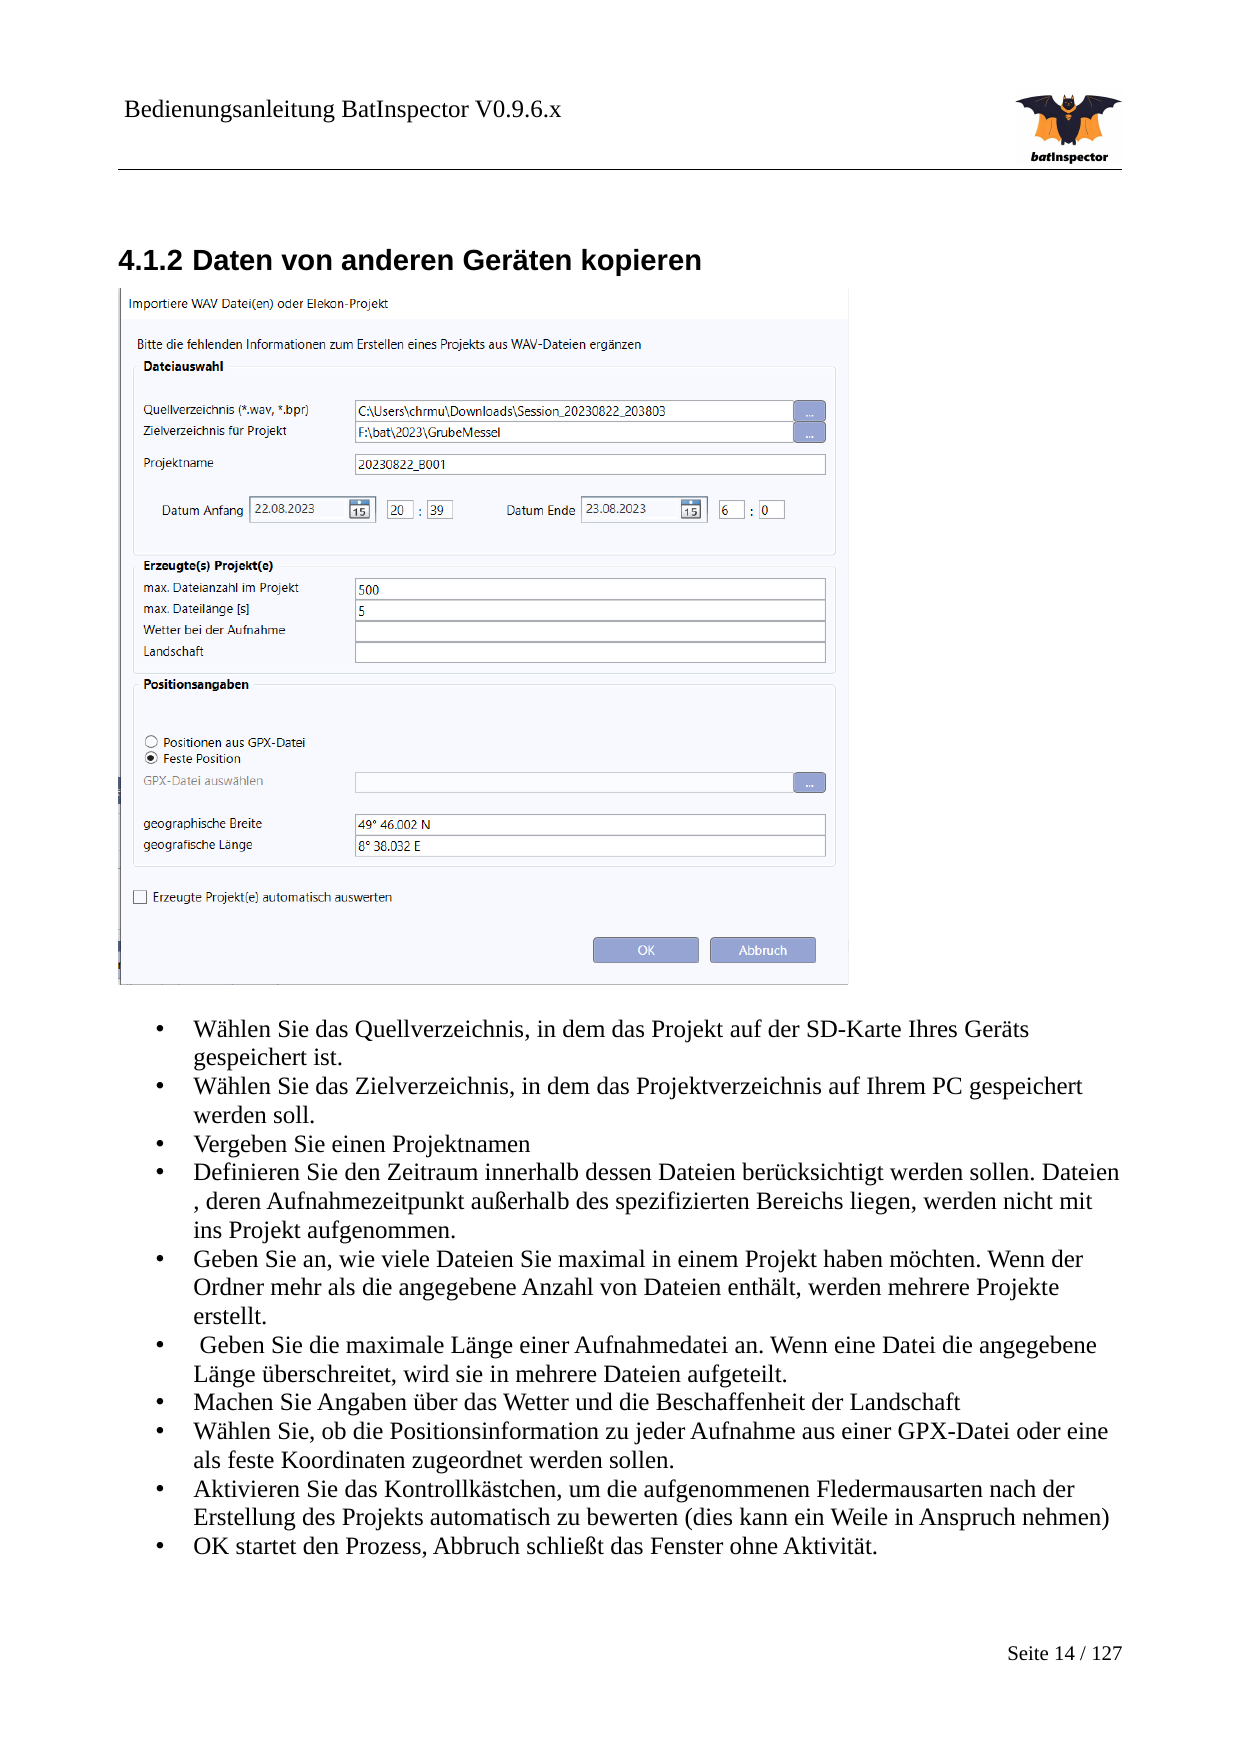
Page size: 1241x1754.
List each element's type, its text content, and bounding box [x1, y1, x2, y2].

list Aktivieren Sie das Kontrollkästchen, um die aufgenommenen Fledermausarten nach der Erstellung des Projekts automatisch zu bewerten (dies kann ein Weile in Anspruch nehmen) [156, 1474, 1122, 1531]
picture [1015, 88, 1125, 165]
list Definieren Sie den Zeitraum innerhalb dessen Dateien berücksichtigt werden sollen. Dateien , deren Aufnahmezeitpunkt außerhalb des spezifizierten Bereichs liegen, werden nicht mit ins Projekt aufgenommen. [156, 1157, 1122, 1244]
list Wählen Sie, ob die Positionsinformation zu jeder Aufnahme aus einer GPX-Datei oder eine als feste Koordinaten zugeordnet werden sollen. [156, 1416, 1122, 1474]
list Wählen Sie das Quellverzeichnis, in dem das Projekt auf der SD-Karte Ihres Geräts gespeichert ist. [156, 1014, 1122, 1071]
list Vergeben Sie einen Projektnamen [156, 1129, 1122, 1157]
subtitle Daten von anderen Geräten kopieren [118, 243, 1122, 276]
picture [118, 288, 849, 985]
list Geben Sie an, wie viele Dateien Sie maximal in einem Projekt haben möchten. Wenn der Ordner mehr als die angegebene Anzahl von Dateien enthält, werden mehrere Projekte erstellt. [156, 1244, 1122, 1330]
list Machen Sie Angaben über das Wetter und die Beschaffenheit der Landschaft [156, 1387, 1122, 1416]
list Geben Sie die maximale Länge einer Aufnahmedatei an. Wenn eine Datei die angegebene Länge überschreitet, wird sie in mehrere Dateien aufgeteilt. [156, 1330, 1122, 1387]
list OK startet den Prozess, Abbruch schließt das Fenster ohne Aktivität. [156, 1531, 1122, 1560]
list Wählen Sie das Zielverzeichnis, in dem das Projektverzeichnis auf Ihrem PC gespeichert werden soll. [156, 1071, 1122, 1129]
